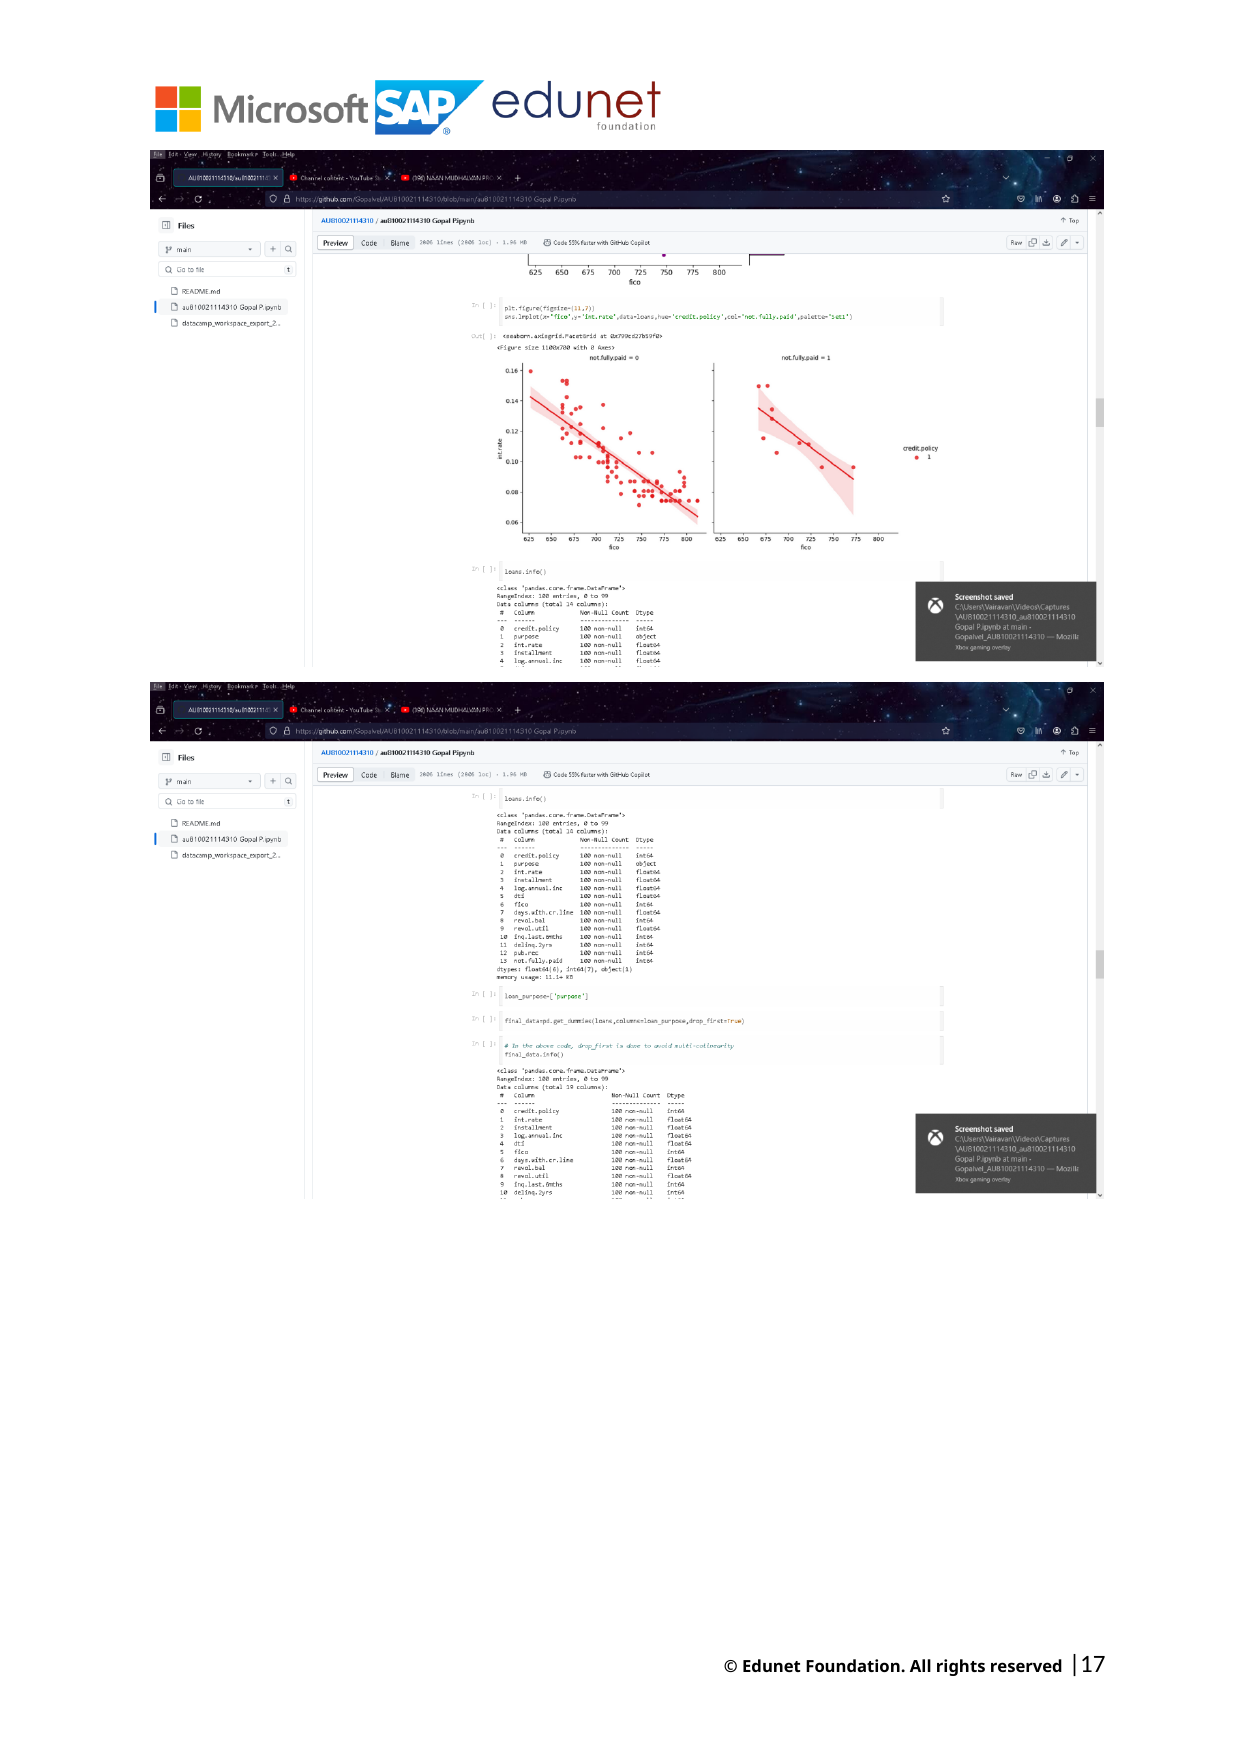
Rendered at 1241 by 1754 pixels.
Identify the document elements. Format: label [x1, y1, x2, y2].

picture [150, 150, 1104, 667]
picture [150, 682, 1104, 1199]
picture [150, 75, 668, 136]
